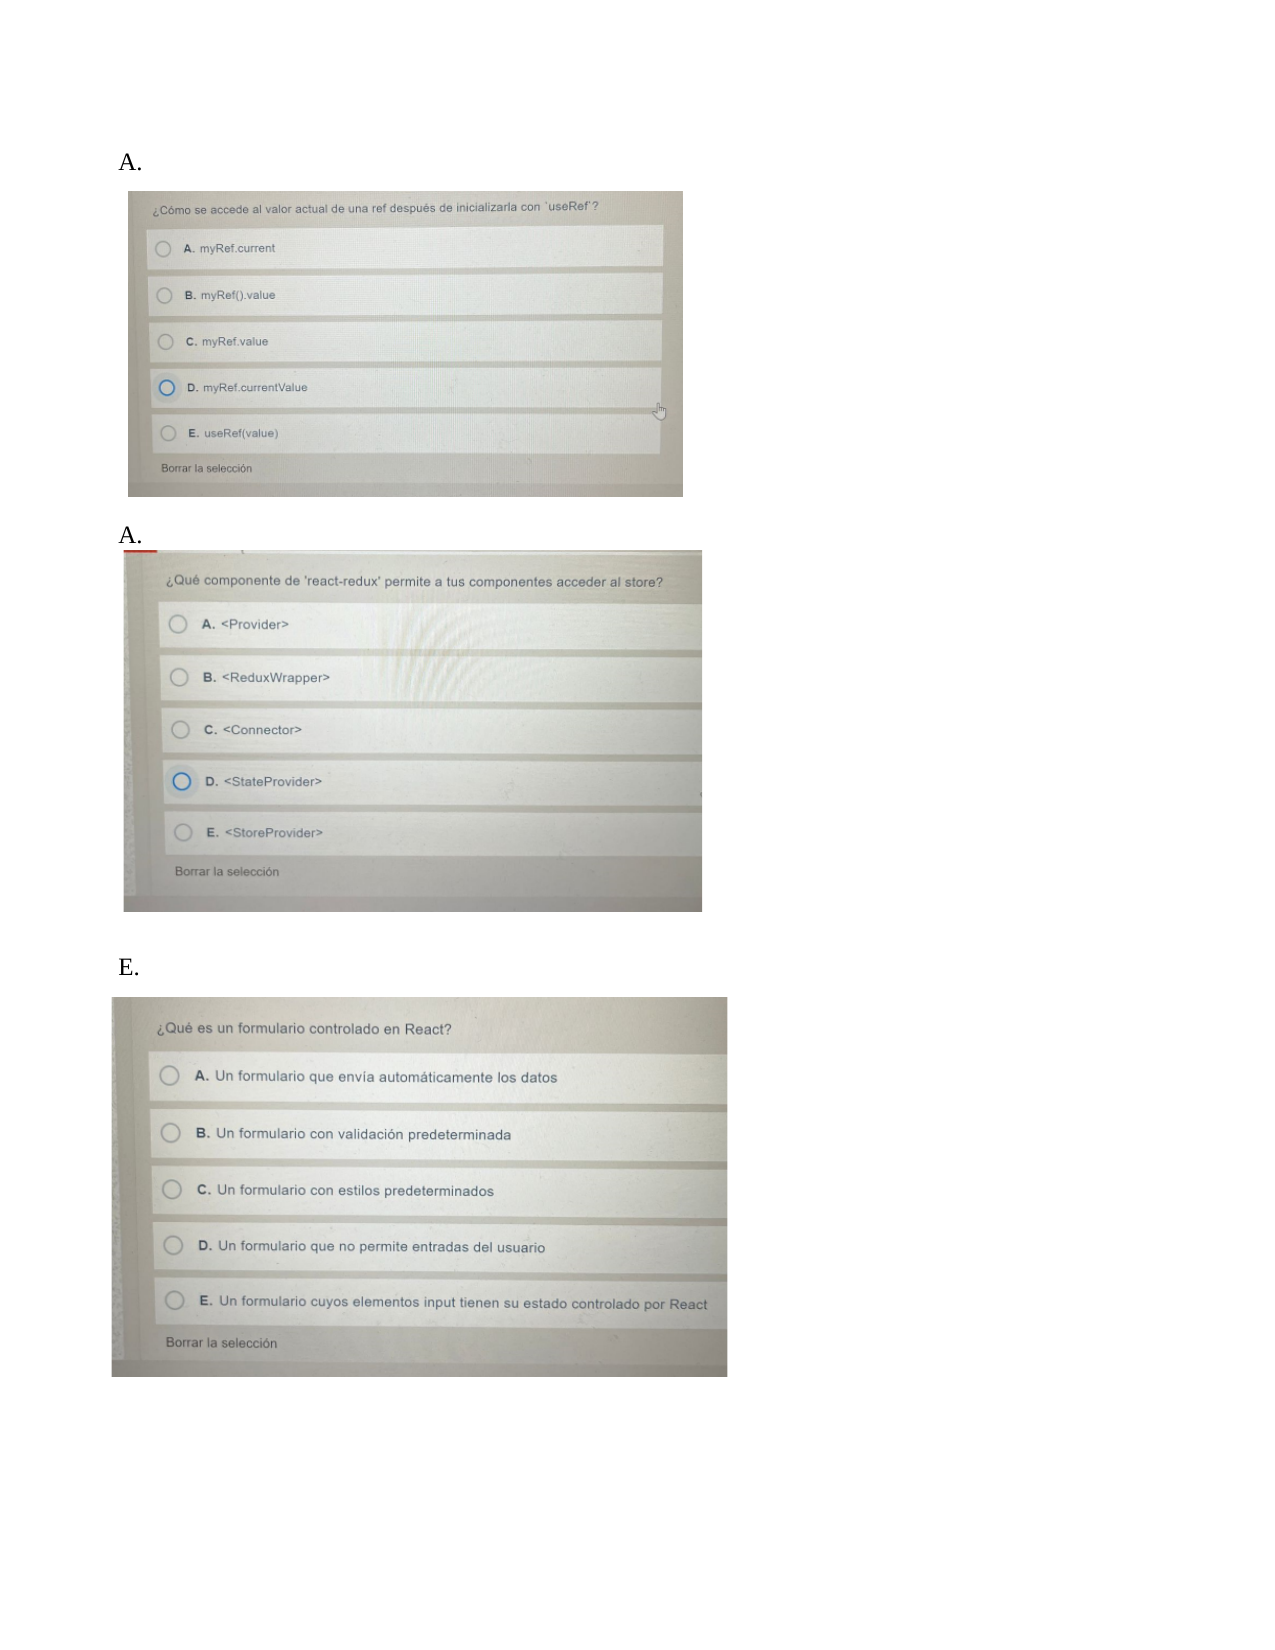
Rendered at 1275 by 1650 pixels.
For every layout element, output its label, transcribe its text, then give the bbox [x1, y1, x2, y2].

text A. [118, 521, 1157, 549]
text A. [118, 147, 1157, 176]
picture [111, 997, 728, 1377]
picture [128, 191, 683, 497]
text E. [118, 952, 1157, 981]
picture [123, 550, 703, 912]
